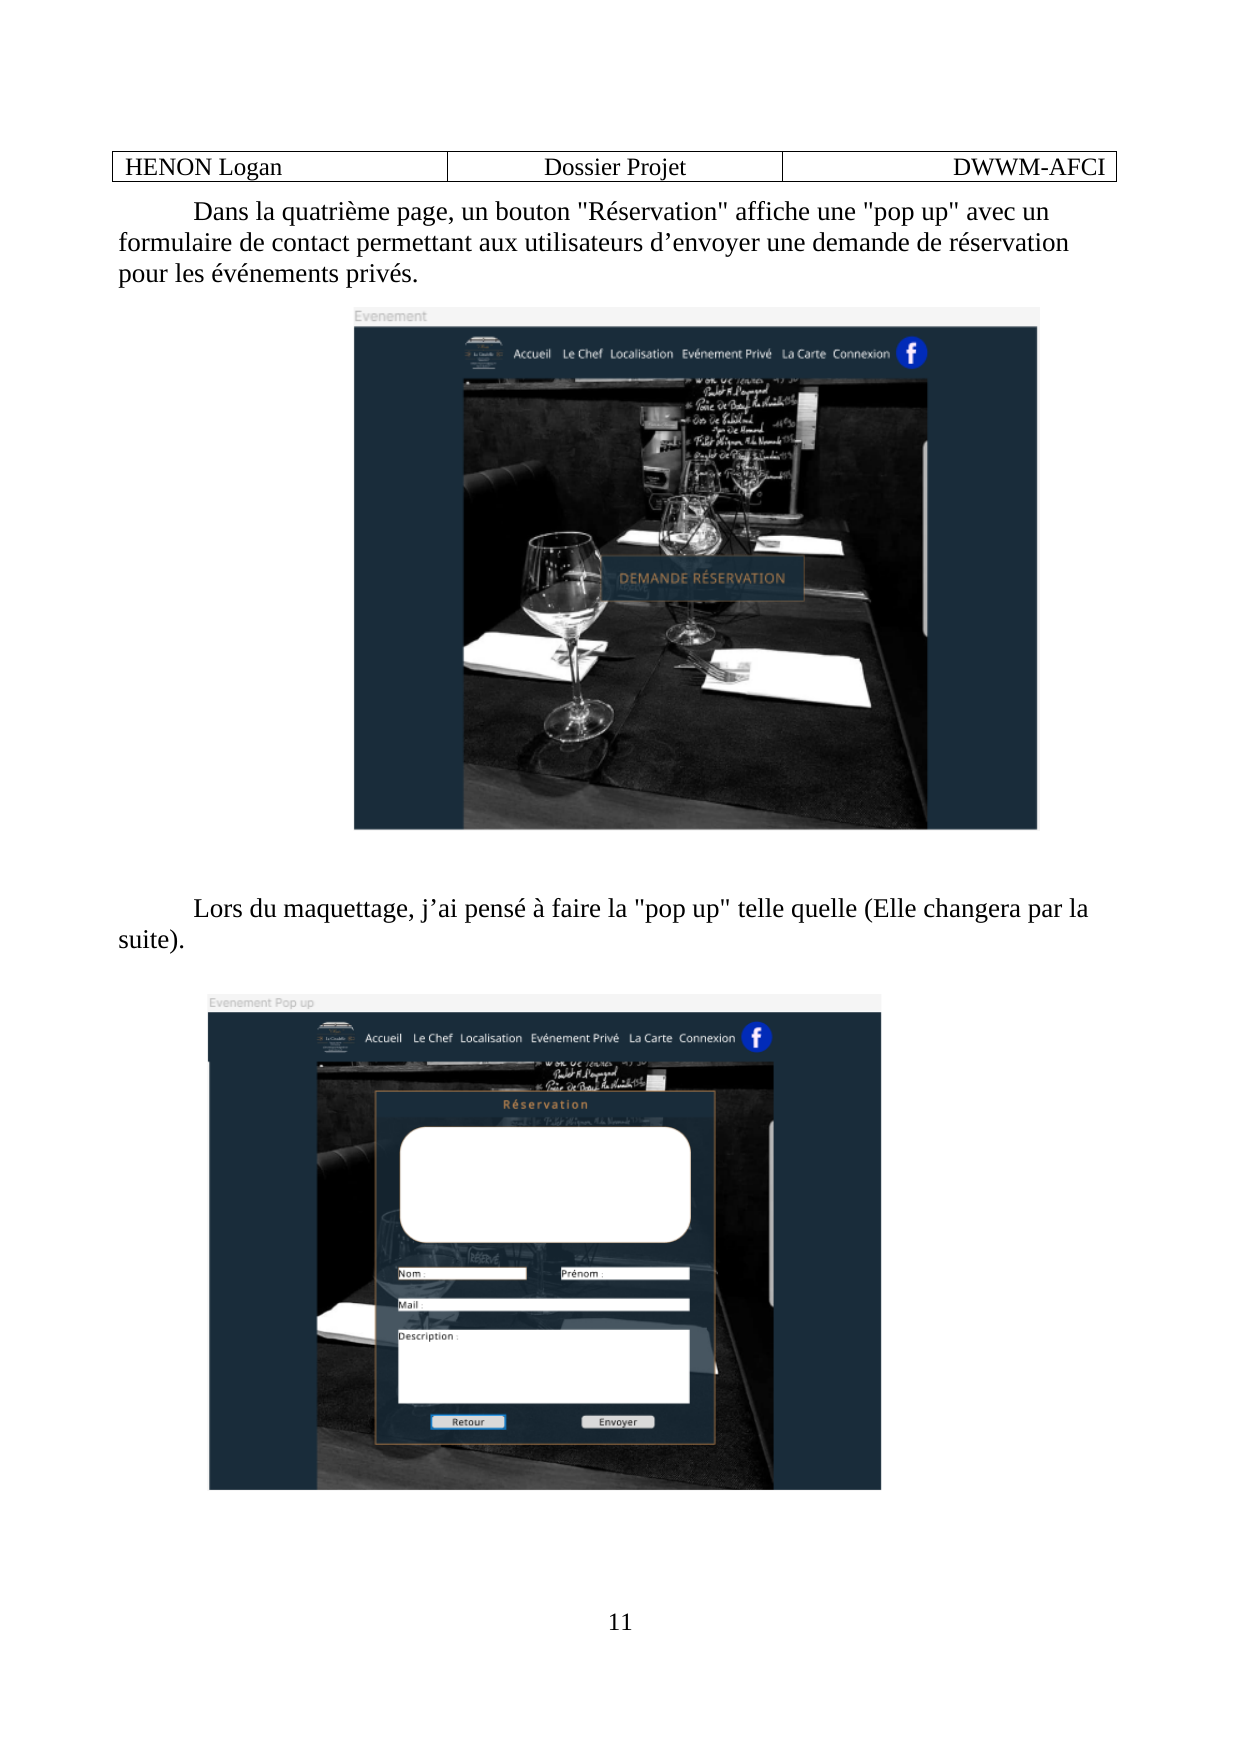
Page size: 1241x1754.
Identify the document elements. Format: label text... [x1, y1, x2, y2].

text Lors du maquettage, j’ai pensé à faire la "pop up" telle quelle (Elle changera par la suite). [118, 892, 1122, 954]
picture [353, 307, 1040, 831]
text Dans la quatrième page, un bouton "Réservation" affiche une "pop up" avec un formulaire de contact permettant aux utilisateurs d’envoyer une demande de réservation pour les événements privés. [118, 195, 1122, 288]
picture [207, 994, 882, 1491]
